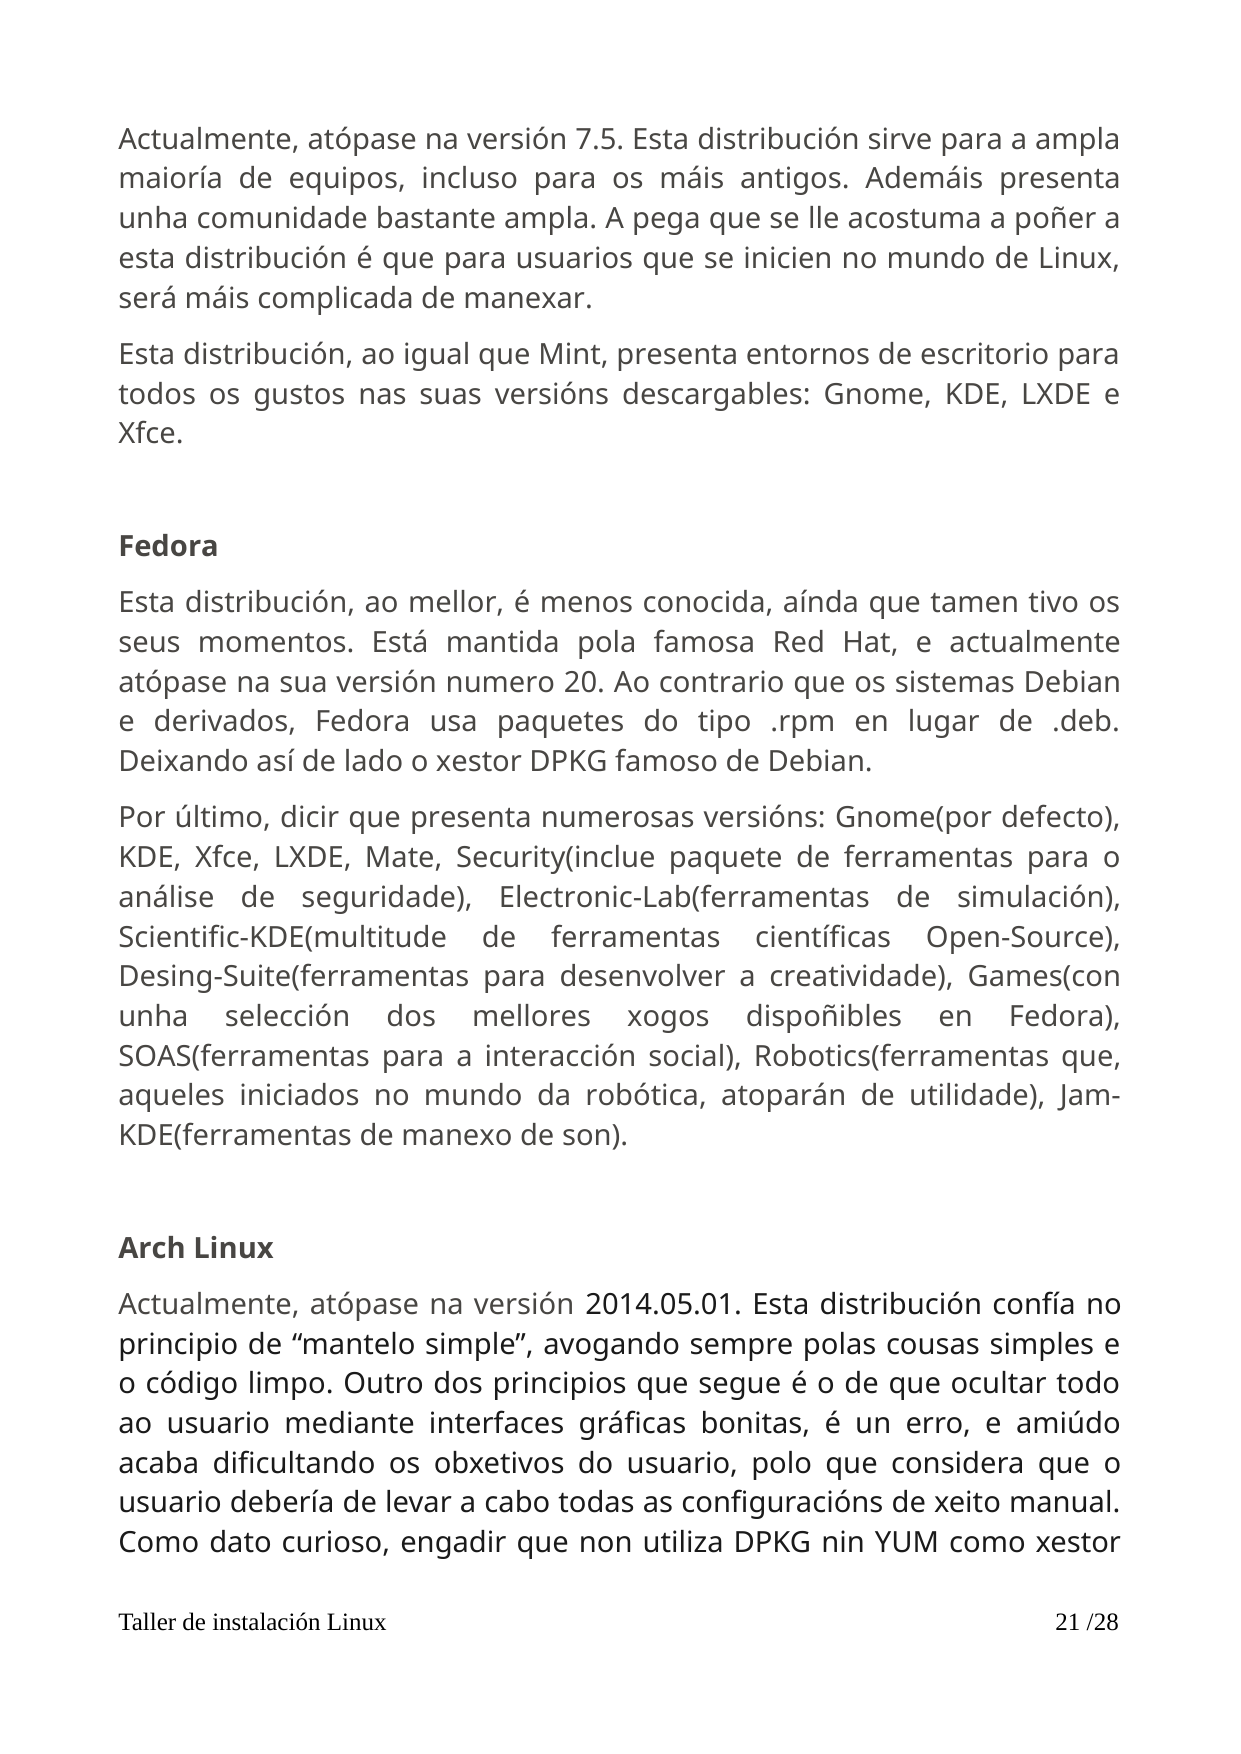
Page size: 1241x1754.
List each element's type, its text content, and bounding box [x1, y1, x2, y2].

text Esta distribución, ao igual que Mint, presenta entornos de escritorio para todos os gustos nas suas versións descargables: Gnome, KDE, LXDE e Xfce. [118, 333, 1122, 452]
text Por último, dicir que presenta numerosas versións: Gnome(por defecto), KDE, Xfce, LXDE, Mate, Security(inclue paquete de ferramentas para o análise de seguridade), Electronic-Lab(ferramentas de simulación), Scientific-KDE(multitude de ferramentas científicas Open-Source), Desing-Suite(ferramentas para desenvolver a creatividade), Games(con unha selección dos mellores xogos dispoñibles en Fedora), SOAS(ferramentas para a interacción social), Robotics(ferramentas que, aqueles iniciados no mundo da robótica, atoparán de utilidade), Jam-KDE(ferramentas de manexo de son). [118, 797, 1122, 1154]
text Actualmente, atópase na versión 7.5. Esta distribución sirve para a ampla maioría de equipos, incluso para os máis antigos. Ademáis presenta unha comunidade bastante ampla. A pega que se lle acostuma a poñer a esta distribución é que para usuarios que se inicien no mundo de Linux, será máis complicada de manexar. [118, 118, 1122, 317]
text Arch Linux [118, 1227, 1122, 1267]
text Actualmente, atópase na versión 2014.05.01. Esta distribución confía no principio de “mantelo simple”, avogando sempre polas cousas simples e o código limpo. Outro dos principios que segue é o de que ocultar todo ao usuario mediante interfaces gráficas bonitas, é un erro, e amiúdo acaba dificultando os obxetivos do usuario, polo que considera que o usuario debería de levar a cabo todas as configuracións de xeito manual. Como dato curioso, engadir que non utiliza DPKG nin YUM como xestor [118, 1283, 1122, 1561]
text Esta distribución, ao mellor, é menos conocida, aínda que tamen tivo os seus momentos. Está mantida pola famosa Red Hat, e actualmente atópase na sua versión numero 20. Ao contrario que os sistemas Debian e derivados, Fedora usa paquetes do tipo .rpm en lugar de .deb. Deixando así de lado o xestor DPKG famoso de Debian. [118, 582, 1122, 780]
text Fedora [118, 525, 1122, 565]
